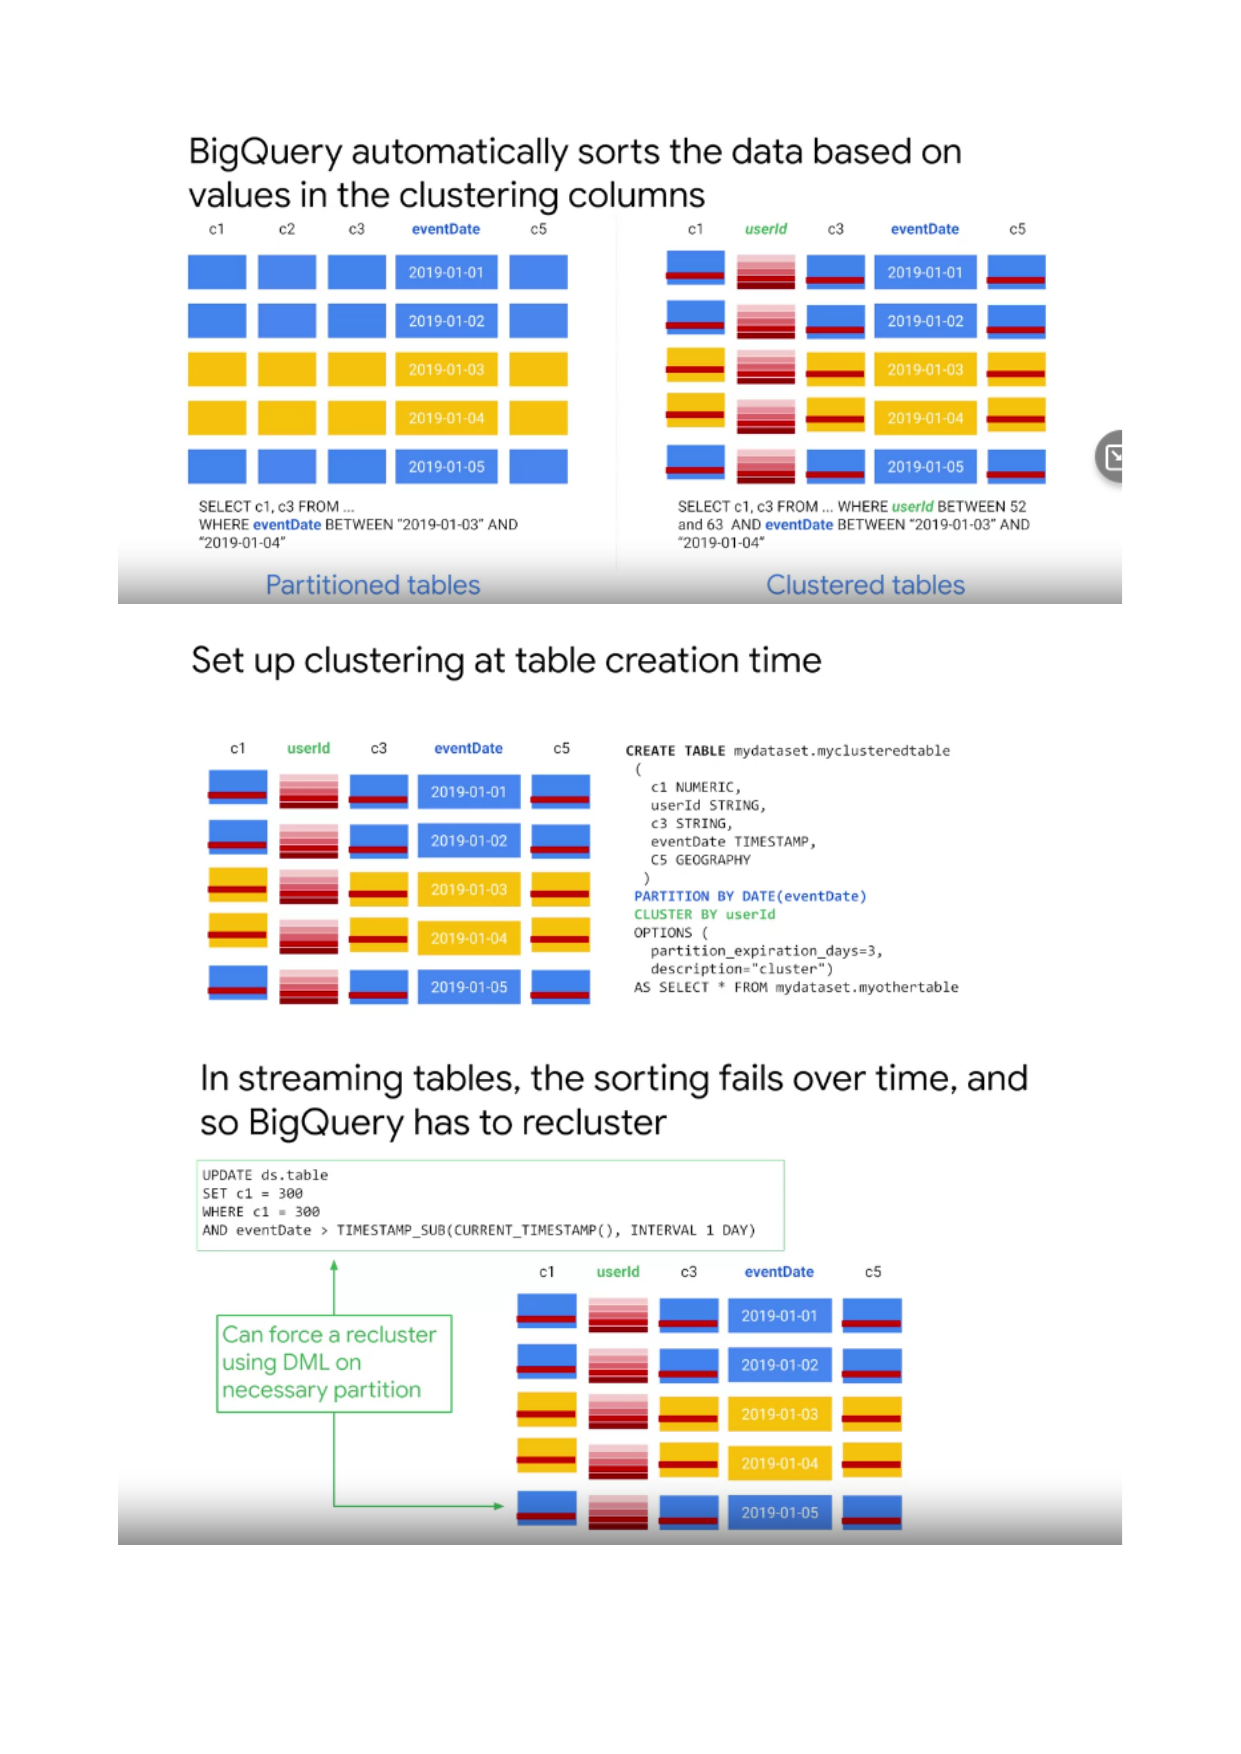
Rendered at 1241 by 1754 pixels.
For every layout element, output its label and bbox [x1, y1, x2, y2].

picture [118, 118, 1123, 604]
picture [118, 1047, 1123, 1545]
picture [118, 632, 1123, 1019]
